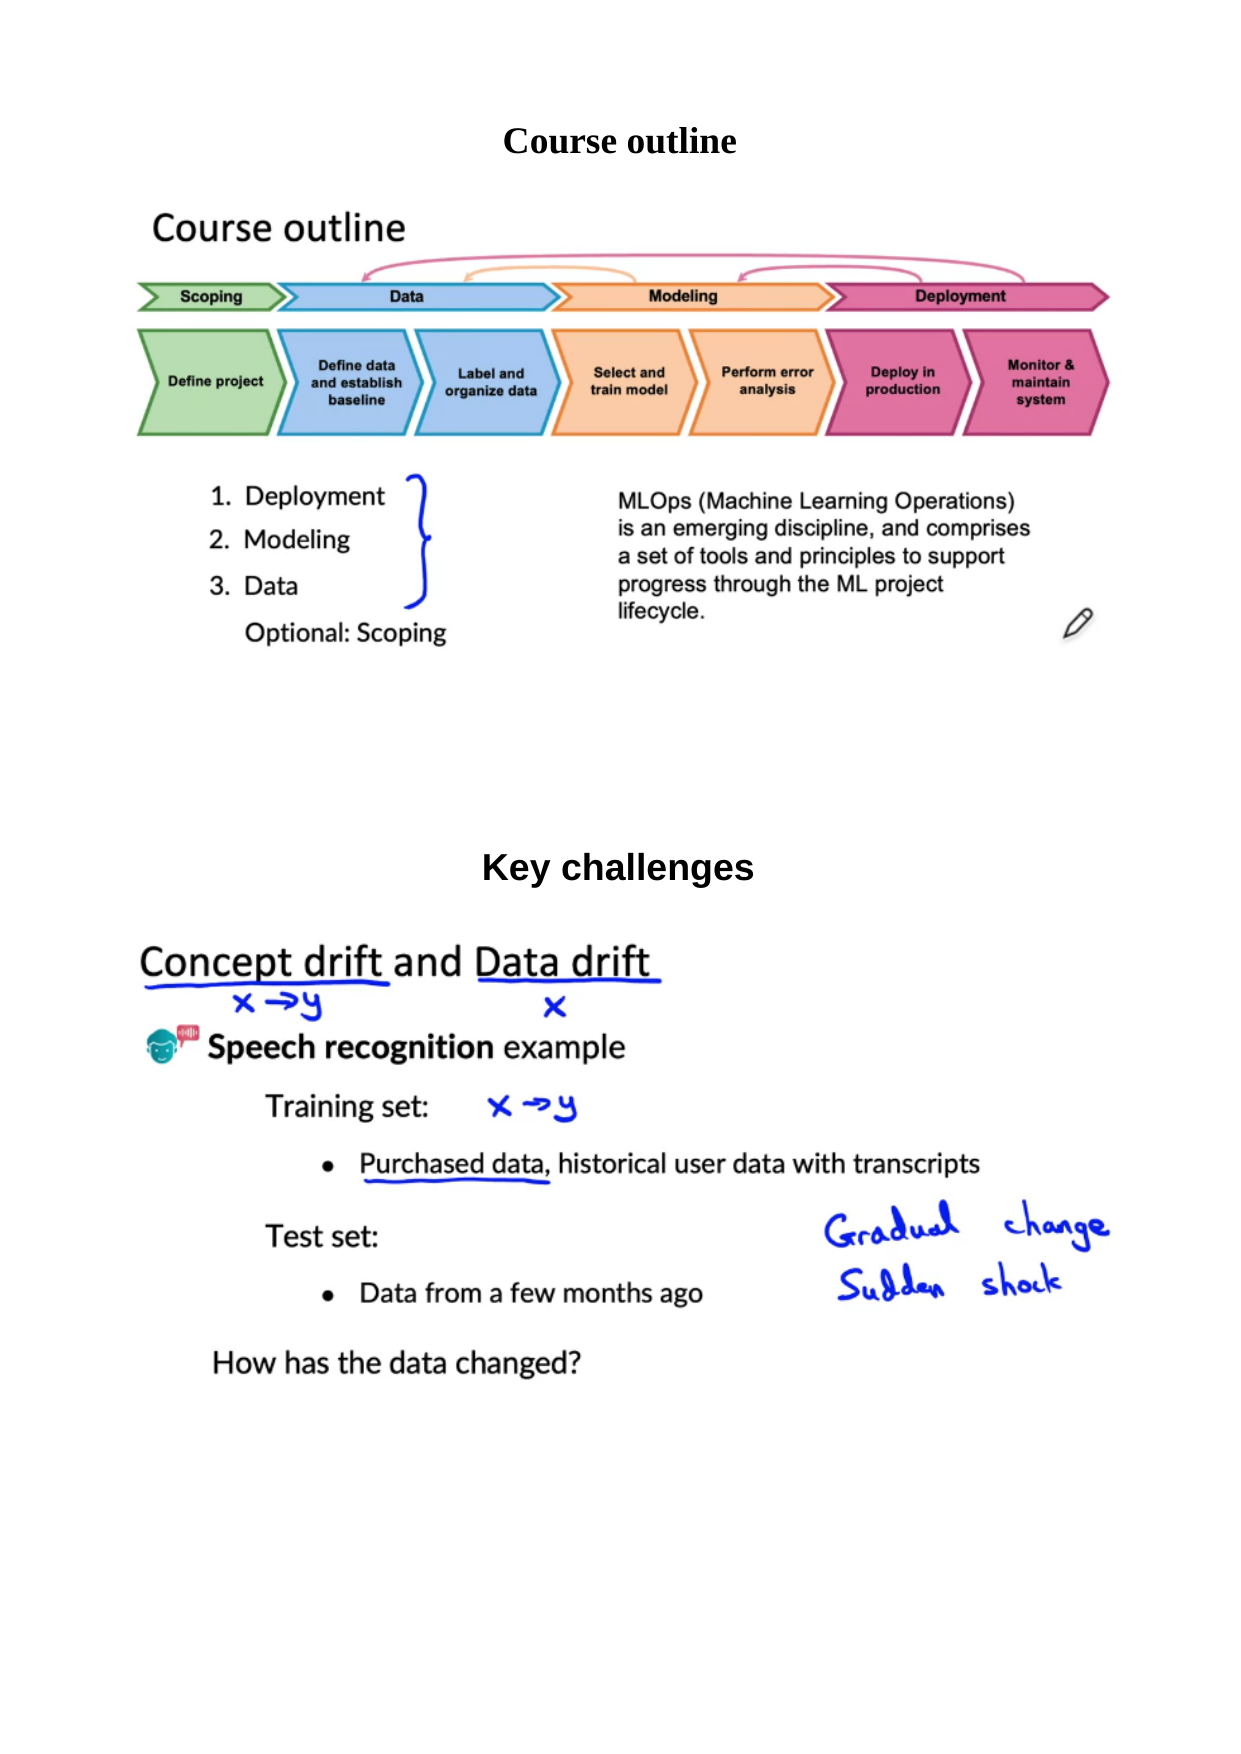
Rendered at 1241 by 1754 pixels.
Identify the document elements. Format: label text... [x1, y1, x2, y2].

subtitle Course outline [118, 118, 1122, 161]
subtitle Key challenges [118, 845, 1122, 888]
picture [118, 202, 1123, 657]
picture [118, 929, 1123, 1393]
